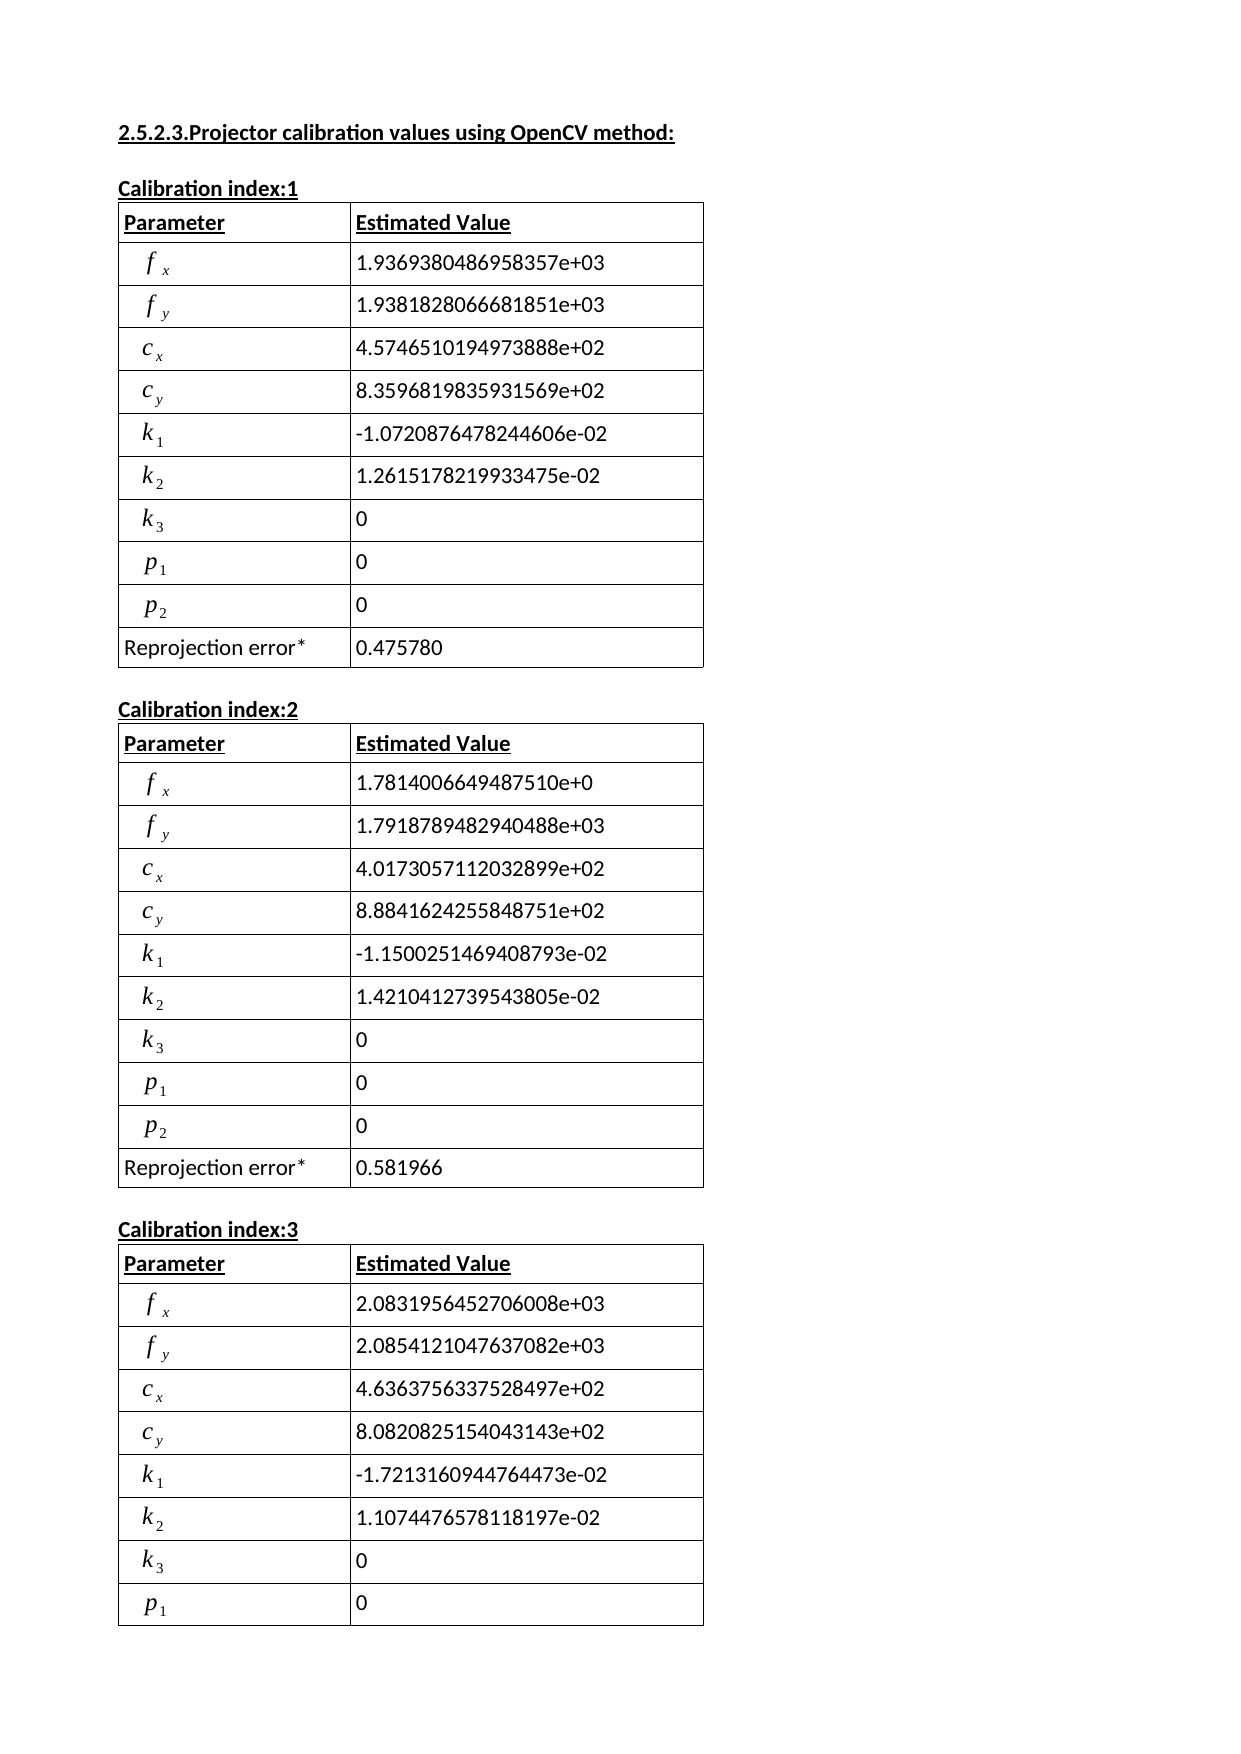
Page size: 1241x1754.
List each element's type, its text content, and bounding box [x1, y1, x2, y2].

table_cell [119, 542, 350, 584]
table_cell [119, 500, 350, 541]
table_cell [119, 1455, 350, 1497]
table_cell 1.4210412739543805e-02 [351, 977, 703, 1019]
table_cell [119, 243, 350, 285]
table_cell 1.9369380486958357e+03 [351, 243, 703, 285]
table_cell 1.1074476578118197e-02 [351, 1498, 703, 1540]
table_cell 2.0854121047637082e+03 [351, 1327, 703, 1369]
table_cell [119, 414, 350, 456]
table_header Estimated Value [351, 724, 703, 762]
table_cell 1.7814006649487510e+0 [351, 763, 703, 805]
table_cell 0.475780 [351, 628, 703, 667]
table_cell 0 [351, 1541, 703, 1583]
table_cell 0 [351, 1063, 703, 1105]
table_cell 0 [351, 585, 703, 627]
table_header Parameter [119, 724, 350, 762]
table_cell -1.0720876478244606e-02 [351, 414, 703, 456]
table_cell [119, 1327, 350, 1369]
table_cell -1.1500251469408793e-02 [351, 935, 703, 976]
table_cell [119, 977, 350, 1019]
table_cell [119, 1284, 350, 1326]
table_cell 1.9381828066681851e+03 [351, 286, 703, 327]
table_cell 0 [351, 1106, 703, 1148]
table_cell [119, 1541, 350, 1583]
text Calibration index:1 [118, 174, 1122, 202]
table_cell 1.7918789482940488e+03 [351, 806, 703, 848]
table_cell 0 [351, 500, 703, 541]
table_cell 0 [351, 1020, 703, 1062]
table_header Estimated Value [351, 1245, 703, 1283]
table_cell 8.0820825154043143e+02 [351, 1412, 703, 1454]
table_cell 1.2615178219933475e-02 [351, 457, 703, 499]
table_cell [119, 1063, 350, 1105]
table_cell [119, 763, 350, 805]
table_cell [119, 457, 350, 499]
table_cell [119, 1498, 350, 1540]
table_cell [119, 849, 350, 891]
table_cell [119, 1412, 350, 1454]
table_cell -1.7213160944764473e-02 [351, 1455, 703, 1497]
table_cell [119, 585, 350, 627]
text 2.5.2.3.Projector calibration values using OpenCV method: [118, 118, 1122, 146]
text Calibration index:2 [118, 695, 1122, 723]
table_cell 2.0831956452706008e+03 [351, 1284, 703, 1326]
table_cell 8.8841624255848751e+02 [351, 892, 703, 934]
table_cell 4.6363756337528497e+02 [351, 1370, 703, 1411]
table_cell 0 [351, 1584, 703, 1625]
table_cell 8.3596819835931569e+02 [351, 371, 703, 413]
table_header Parameter [119, 1245, 350, 1283]
table_cell Reprojection error* [119, 628, 350, 667]
table_header Estimated Value [351, 203, 703, 242]
table_cell [119, 1106, 350, 1148]
table_cell 0.581966 [351, 1149, 703, 1187]
table_cell [119, 286, 350, 327]
table_cell 4.0173057112032899e+02 [351, 849, 703, 891]
table_cell [119, 371, 350, 413]
table_cell Reprojection error* [119, 1149, 350, 1187]
table_header Parameter [119, 203, 350, 242]
table_cell [119, 1584, 350, 1625]
table_cell 4.5746510194973888e+02 [351, 328, 703, 370]
table_cell [119, 806, 350, 848]
table_cell [119, 935, 350, 976]
table_cell 0 [351, 542, 703, 584]
table_cell [119, 1020, 350, 1062]
table_cell [119, 1370, 350, 1411]
text Calibration index:3 [118, 1215, 1122, 1243]
table_cell [119, 328, 350, 370]
table_cell [119, 892, 350, 934]
